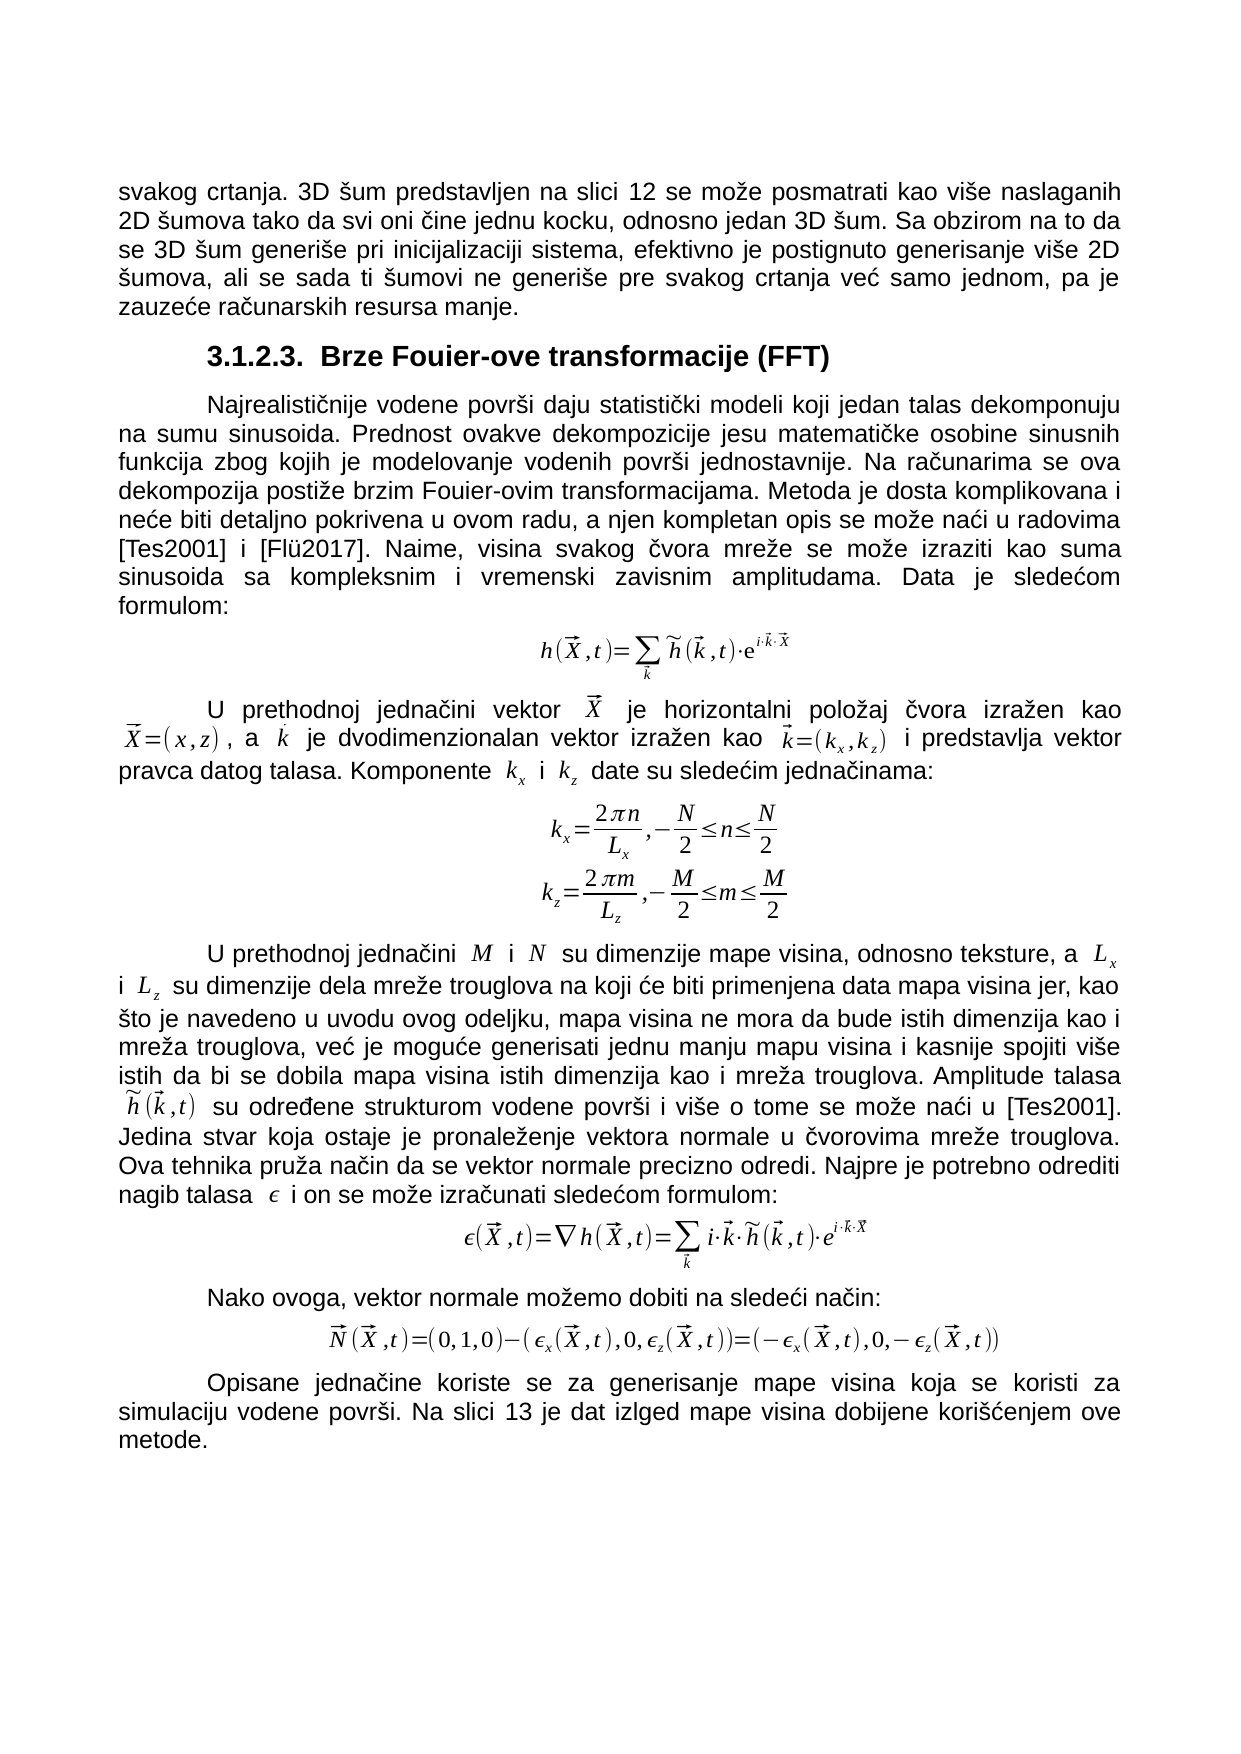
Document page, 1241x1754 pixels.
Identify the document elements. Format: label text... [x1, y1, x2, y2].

text U prethodnoj jednačini vektor je horizontalni položaj čvora izražen kao, a je dvodimenzionalan vektor izražen kao i predstavlja vektor pravca datog talasa. Komponente i date su sledećim jednačinama: [118, 695, 1122, 788]
text Najrealističnije vodene površi daju statistički modeli koji jedan talas dekomponuju na sumu sinusoida. Prednost ovakve dekompozicije jesu matematičke osobine sinusnih funkcija zbog kojih je modelovanje vodenih površi jednostavnije. Na računarima se ova dekompozija postiže brzim Fouier-ovim transformacijama. Metoda je dosta komplikovana i neće biti detaljno pokrivena u ovom radu, a njen kompletan opis se može naći u radovima [Tes2001] i [Flü2017]. Naime, visina svakog čvora mreže se može izraziti kao suma sinusoida sa kompleksnim i vremenski zavisnim amplitudama. Data je sledećom formulom: [118, 390, 1122, 620]
text Nako ovoga, vektor normale možemo dobiti na sledeći način: [118, 1283, 1122, 1312]
text svakog crtanja. 3D šum predstavljen na slici 12 se može posmatrati kao više naslaganih 2D šumova tako da svi oni čine jednu kocku, odnosno jedan 3D šum. Sa obzirom na to da se 3D šum generiše pri inicijalizaciji sistema, efektivno je postignuto generisanje više 2D šumova, ali se sada ti šumovi ne generiše pre svakog crtanja već samo jednom, pa je zauzeće računarskih resursa manje. [118, 177, 1122, 321]
subtitle Brze Fouier-ove transformacije (FFT) [207, 339, 1122, 372]
text Opisane jednačine koriste se za generisanje mape visina koja se koristi za simulaciju vodene površi. Na slici 13 je dat izlged mape visina dobijene korišćenjem ove metode. [118, 1368, 1122, 1454]
text U prethodnoj jednačini i su dimenzije mape visina, odnosno teksture, a i su dimenzije dela mreže trouglova na koji će biti primenjena data mapa visina jer, kao što je navedeno u uvodu ovog odeljku, mapa visina ne mora da bude istih dimenzija kao i mreža trouglova, već je moguće generisati jednu manju mapu visina i kasnije spojiti više istih da bi se dobila mapa visina istih dimenzija kao i mreža trouglova. Amplitude talasa su određene strukturom vodene površi i više o tome se može naći u [Tes2001]. Jedina stvar koja ostaje je pronaleženje vektora normale u čvorovima mreže trouglova. Ova tehnika pruža način da se vektor normale precizno odredi. Najpre je potrebno odrediti nagib talasa i on se može izračunati sledećom formulom: [118, 939, 1122, 1208]
